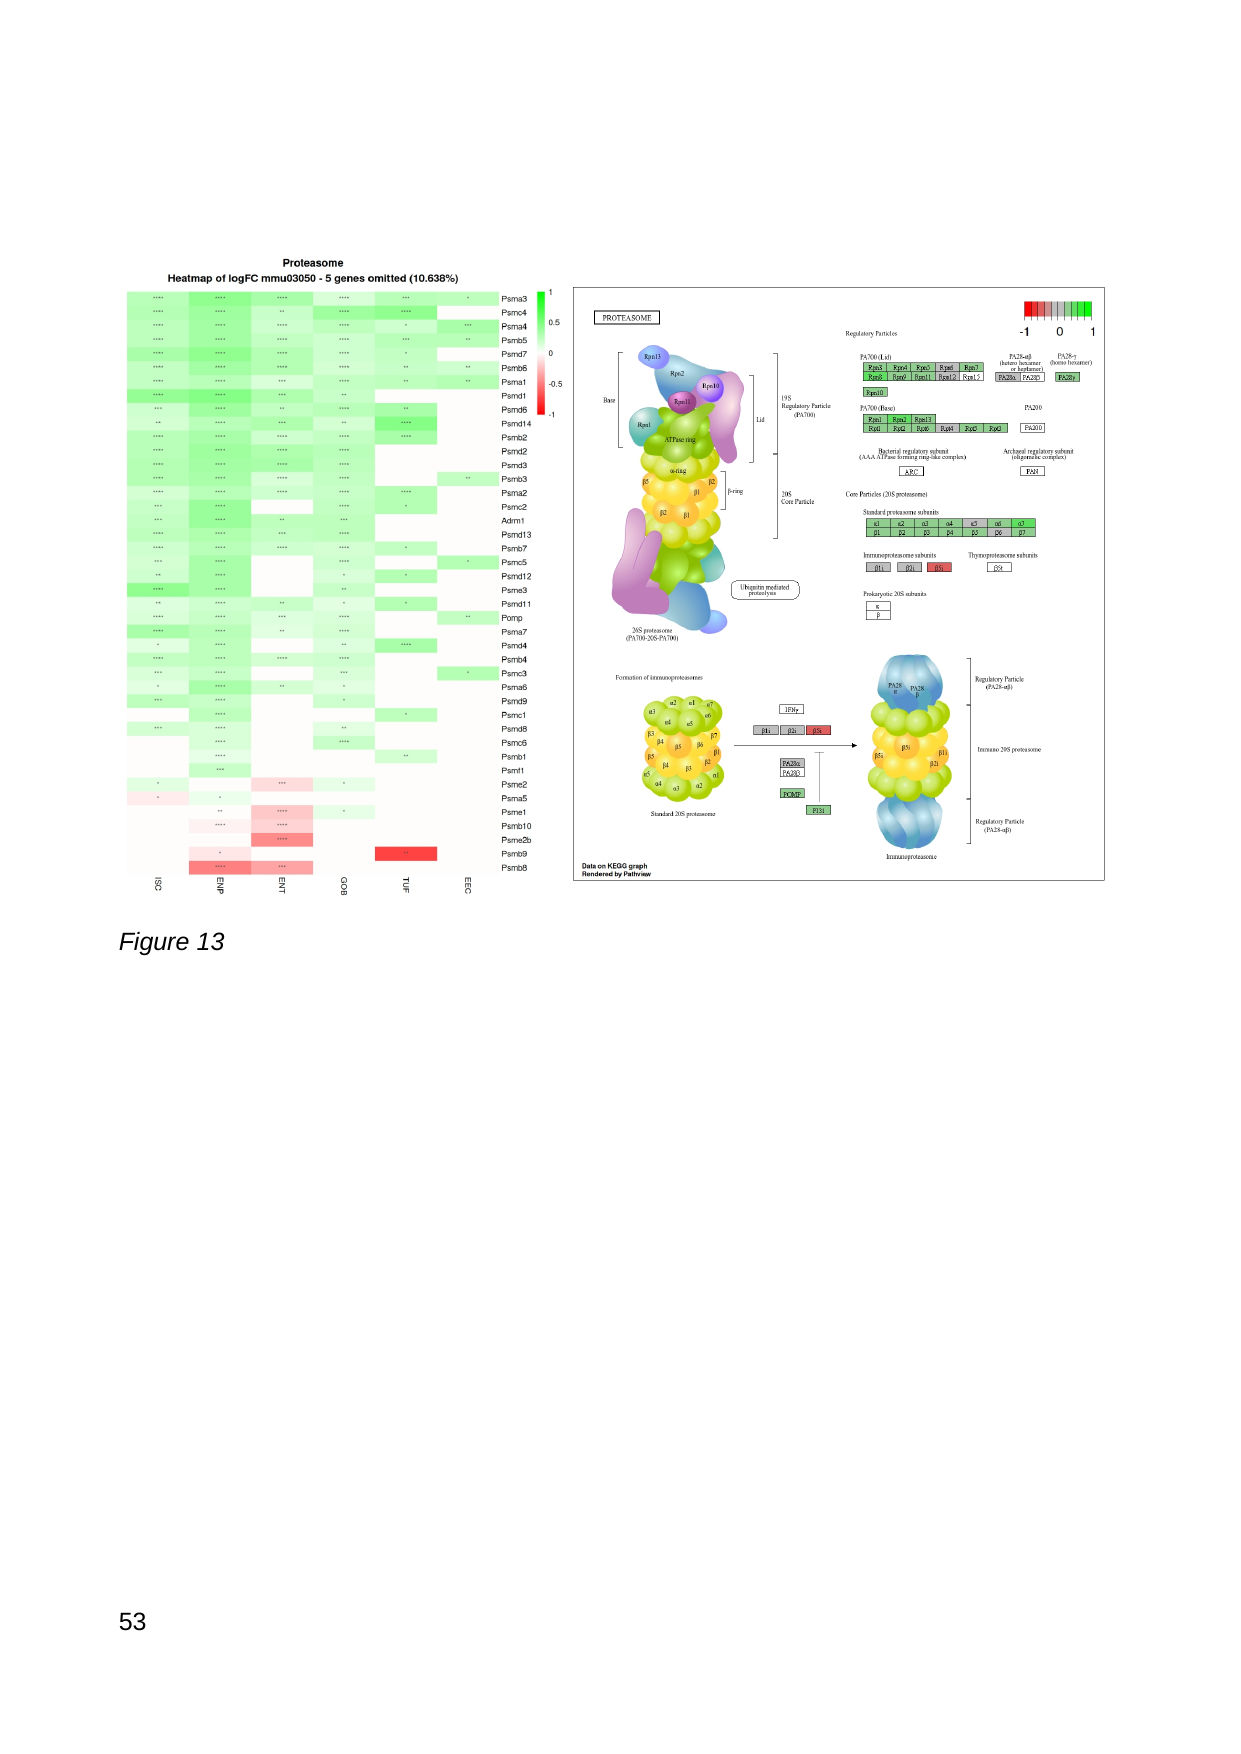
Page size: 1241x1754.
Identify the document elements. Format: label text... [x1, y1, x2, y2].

text Figure 13 [118, 900, 1122, 955]
picture [118, 253, 1122, 900]
